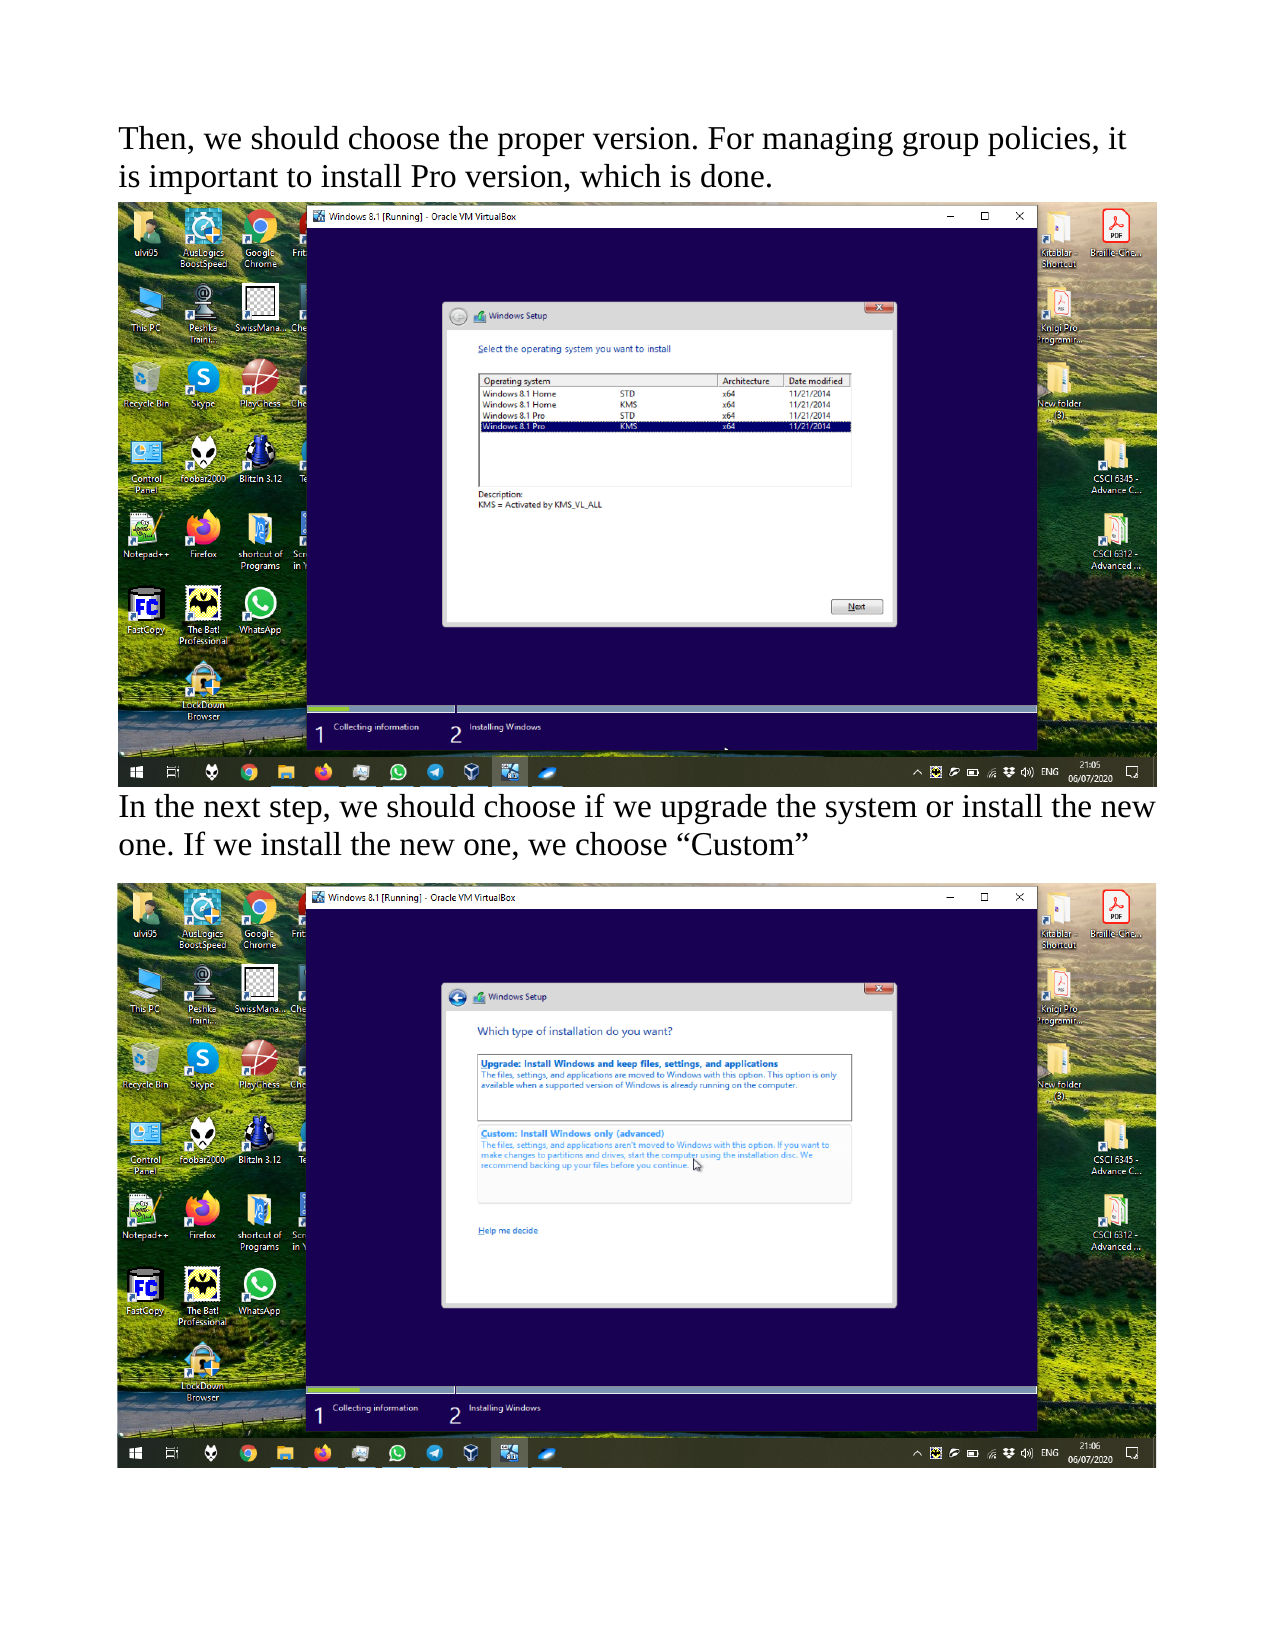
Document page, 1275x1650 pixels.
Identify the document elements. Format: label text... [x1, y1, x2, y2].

picture [118, 202, 1157, 787]
text Then, we should choose the proper version. For managing group policies, it is important to install Pro version, which is done. [118, 118, 1157, 195]
text In the next step, we should choose if we upgrade the system or install the new one. If we install the new one, we choose “Custom” [118, 787, 1157, 863]
text [118, 195, 1157, 202]
picture [117, 883, 1157, 1468]
